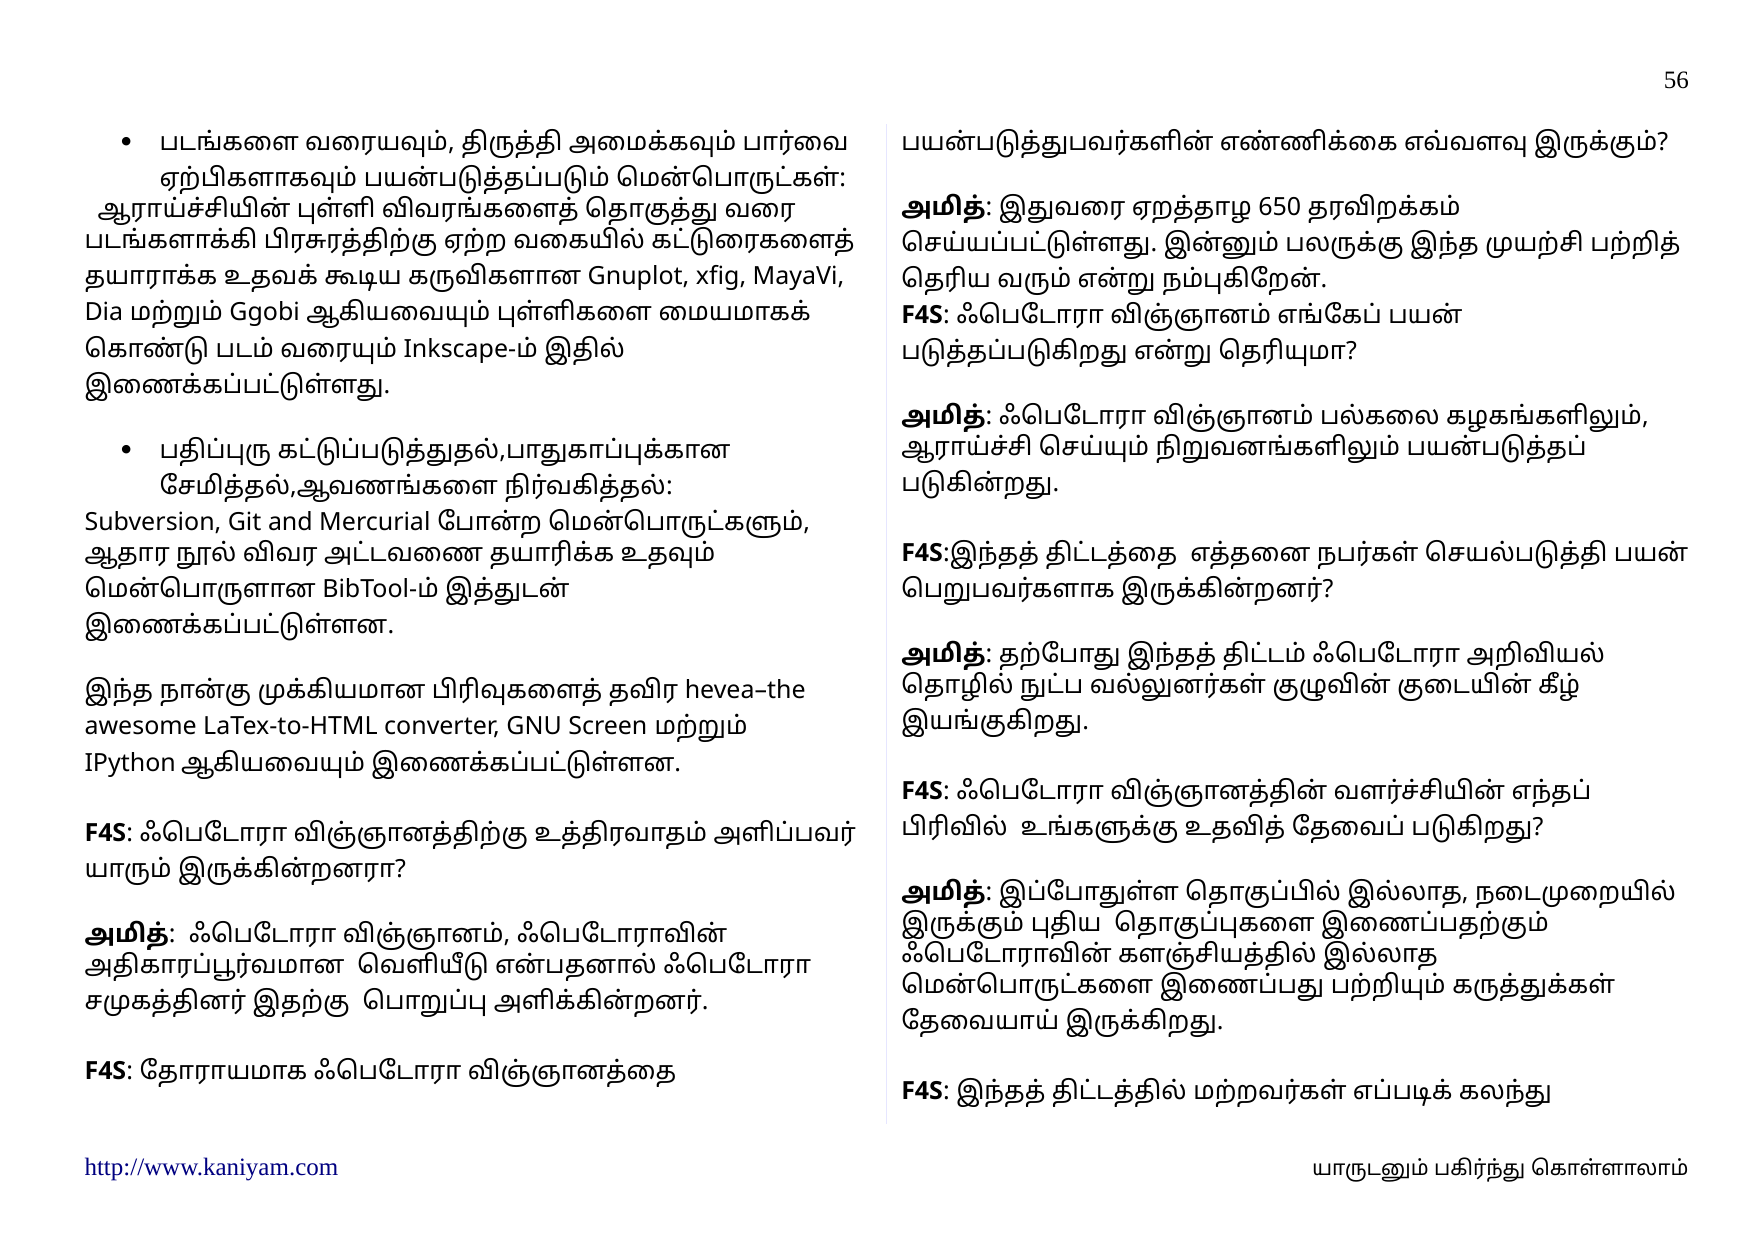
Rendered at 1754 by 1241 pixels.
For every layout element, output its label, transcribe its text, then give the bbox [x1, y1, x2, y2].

text F4S:இந்தத் திட்டத்தை எத்தனை நபர்கள் செயல்படுத்தி பயன் பெறுபவர்களாக இருக்கின்றனர்? [901, 535, 1688, 607]
text F4S: ஃபெடோரா விஞ்ஞானம் எங்கேப் பயன் படுத்தப்படுகிறது என்று தெரியுமா? [901, 297, 1688, 369]
text F4S: இந்தத் திட்டத்தில் மற்றவர்கள் எப்படிக் கலந்து [901, 1073, 1688, 1109]
text F4S: ஃபெடோரா விஞ்ஞானத்தின் வளர்ச்சியின் எந்தப் பிரிவில் உங்களுக்கு உதவித் தேவைப் படுகிறது? [901, 773, 1688, 845]
text அமித்: இப்போதுள்ள தொகுப்பில் இல்லாத, நடைமுறையில் இருக்கும் புதிய தொகுப்புகளை இணைப்பதற்கும் ஃபெடோராவின் களஞ்சியத்தில் இல்லாத மென்பொருட்களை இணைப்பது பற்றியும் கருத்துக்கள் தேவையாய் இருக்கிறது. [901, 874, 1688, 1039]
text அமித்: இதுவரை ஏறத்தாழ 650 தரவிறக்கம் செய்யப்பட்டுள்ளது. இன்னும் பலருக்கு இந்த முயற்சி பற்றித் தெரிய வரும் என்று நம்புகிறேன். [901, 189, 1688, 297]
text F4S: ஃபெடோரா விஞ்ஞானத்திற்கு உத்திரவாதம் அளிப்பவர் யாரும் இருக்கின்றனரா? [84, 815, 872, 887]
text ஆராய்ச்சியின் புள்ளி விவரங்களைத் தொகுத்து வரை படங்களாக்கி பிரசுரத்திற்கு ஏற்ற வகையில் கட்டுரைகளைத் தயாராக்க உதவக் கூடிய கருவிகளான Gnuplot, xfig, MayaVi, Dia மற்றும் Ggobi ஆகியவையும் புள்ளிகளை மையமாகக் கொண்டு படம் வரையும் Inkscape-ம் இதில் இணைக்கப்பட்டுள்ளது. [84, 196, 872, 403]
list படங்களை வரையவும், திருத்தி அமைக்கவும் பார்வை ஏற்பிகளாகவும் பயன்படுத்தப்படும் மென்பொருட்கள்: [122, 124, 872, 196]
text அமித்: தற்போது இந்தத் திட்டம் ஃபெடோரா அறிவியல் தொழில் நுட்ப வல்லுனர்கள் குழுவின் குடையின் கீழ் இயங்குகிறது. [901, 636, 1688, 739]
list பதிப்புரு கட்டுப்படுத்துதல்,பாதுகாப்புக்கான சேமித்தல்,ஆவணங்களை நிர்வகித்தல்: [122, 432, 872, 504]
text அமித்: ஃபெடோரா விஞ்ஞானம், ஃபெடோராவின் அதிகாரப்பூர்வமான வெளியீடு என்பதனால் ஃபெடோரா சமுகத்தினர் இதற்கு பொறுப்பு அளிக்கின்றனர். [84, 916, 872, 1019]
text பயன்படுத்துபவர்களின் எண்ணிக்கை எவ்வளவு இருக்கும்? [901, 124, 1688, 160]
text அமித்: ஃபெடோரா விஞ்ஞானம் பல்கலை கழகங்களிலும், ஆராய்ச்சி செய்யும் நிறுவனங்களிலும் பயன்படுத்தப் படுகின்றது. [901, 398, 1688, 501]
text Subversion, Git and Mercurial போன்ற மென்பொருட்களும், ஆதார நூல் விவர அட்டவணை தயாரிக்க உதவும் மென்பொருளான BibTool-ம் இத்துடன் இணைக்கப்பட்டுள்ளன. [84, 504, 872, 643]
text இந்த நான்கு முக்கியமான பிரிவுகளைத் தவிர hevea–the awesome LaTex-to-HTML converter, GNU Screen மற்றும் IPythonஆகியவையும் இணைக்கப்பட்டுள்ளன. [84, 672, 872, 781]
text F4S: தோராயமாக ஃபெடோரா விஞ்ஞானத்தை [84, 1053, 872, 1089]
